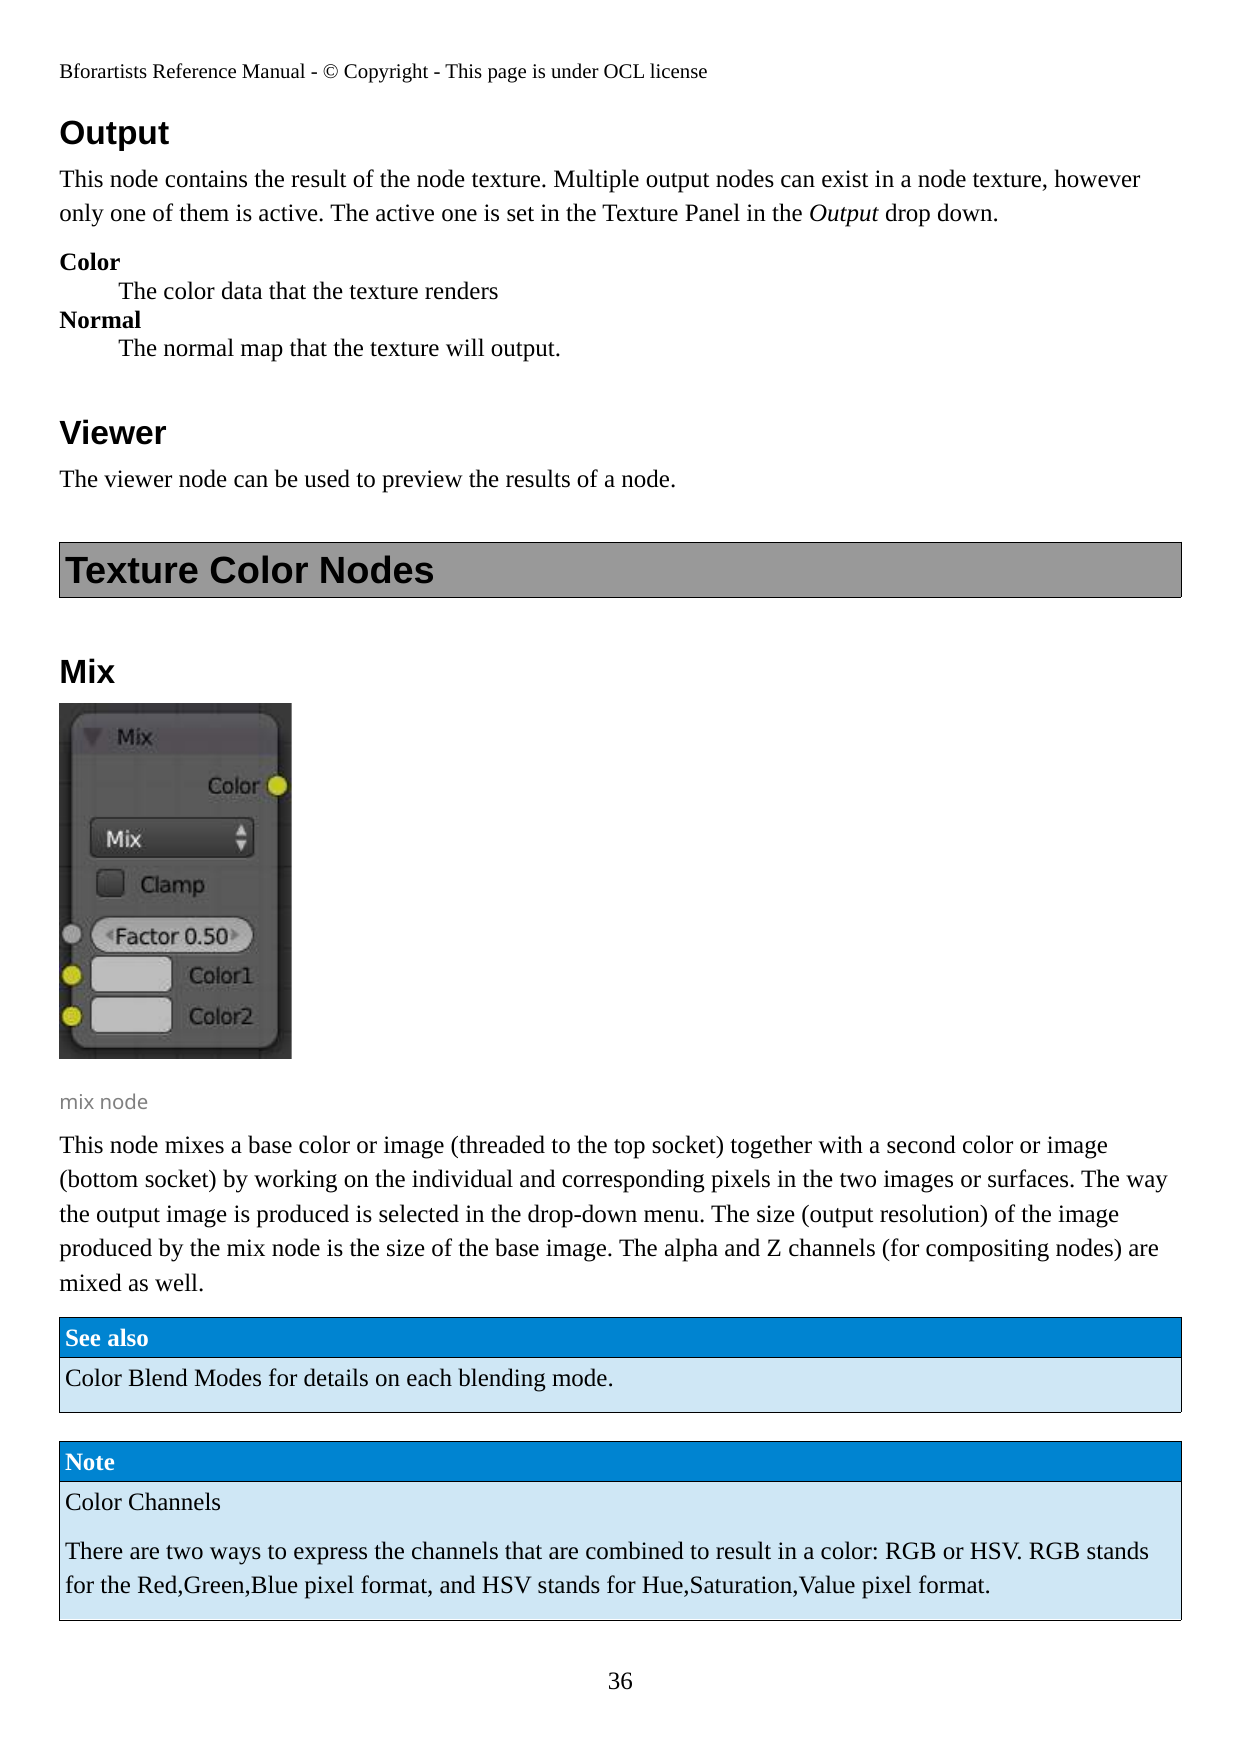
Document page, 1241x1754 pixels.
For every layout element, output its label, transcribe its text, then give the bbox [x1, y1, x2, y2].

subtitle Viewer [59, 413, 1181, 451]
picture [59, 703, 292, 1059]
text mix node [59, 1084, 1181, 1115]
table_cell Color Blend Modes for details on each blending mode. [60, 1358, 1181, 1412]
subtitle Normal [59, 305, 1181, 333]
table_header See also [60, 1318, 1181, 1357]
subtitle Color [59, 247, 1181, 276]
text This node mixes a base color or image (threaded to the top socket) together with a second color or image (bottom socket) by working on the individual and corresponding pixels in the two images or surfaces. The way the output image is produced is selected in the drop-down menu. The size (output resolution) of the image produced by the mix node is the size of the base image. The alpha and Z channels (for compositing nodes) are mixed as well. [59, 1130, 1181, 1296]
subtitle Mix [59, 652, 1181, 691]
table_header Texture Color Nodes [60, 543, 1181, 597]
text This node contains the result of the node texture. Multiple output nodes can exist in a node texture, however only one of them is active. The active one is set in the Texture Panel in the Output drop down. [59, 164, 1181, 227]
table_header Note [60, 1442, 1181, 1481]
list The normal map that the texture will output. [118, 333, 1181, 362]
list The color data that the texture renders [118, 276, 1181, 305]
table_cell Color Channels There are two ways to express the channels that are combined to result in a color: RGB or HSV. RGB stands for the Red,Green,Blue pixel format, and HSV stands for Hue,Saturation,Value pixel format. [60, 1482, 1181, 1619]
text The viewer node can be used to preview the results of a node. [59, 464, 1181, 492]
subtitle Output [59, 113, 1181, 151]
